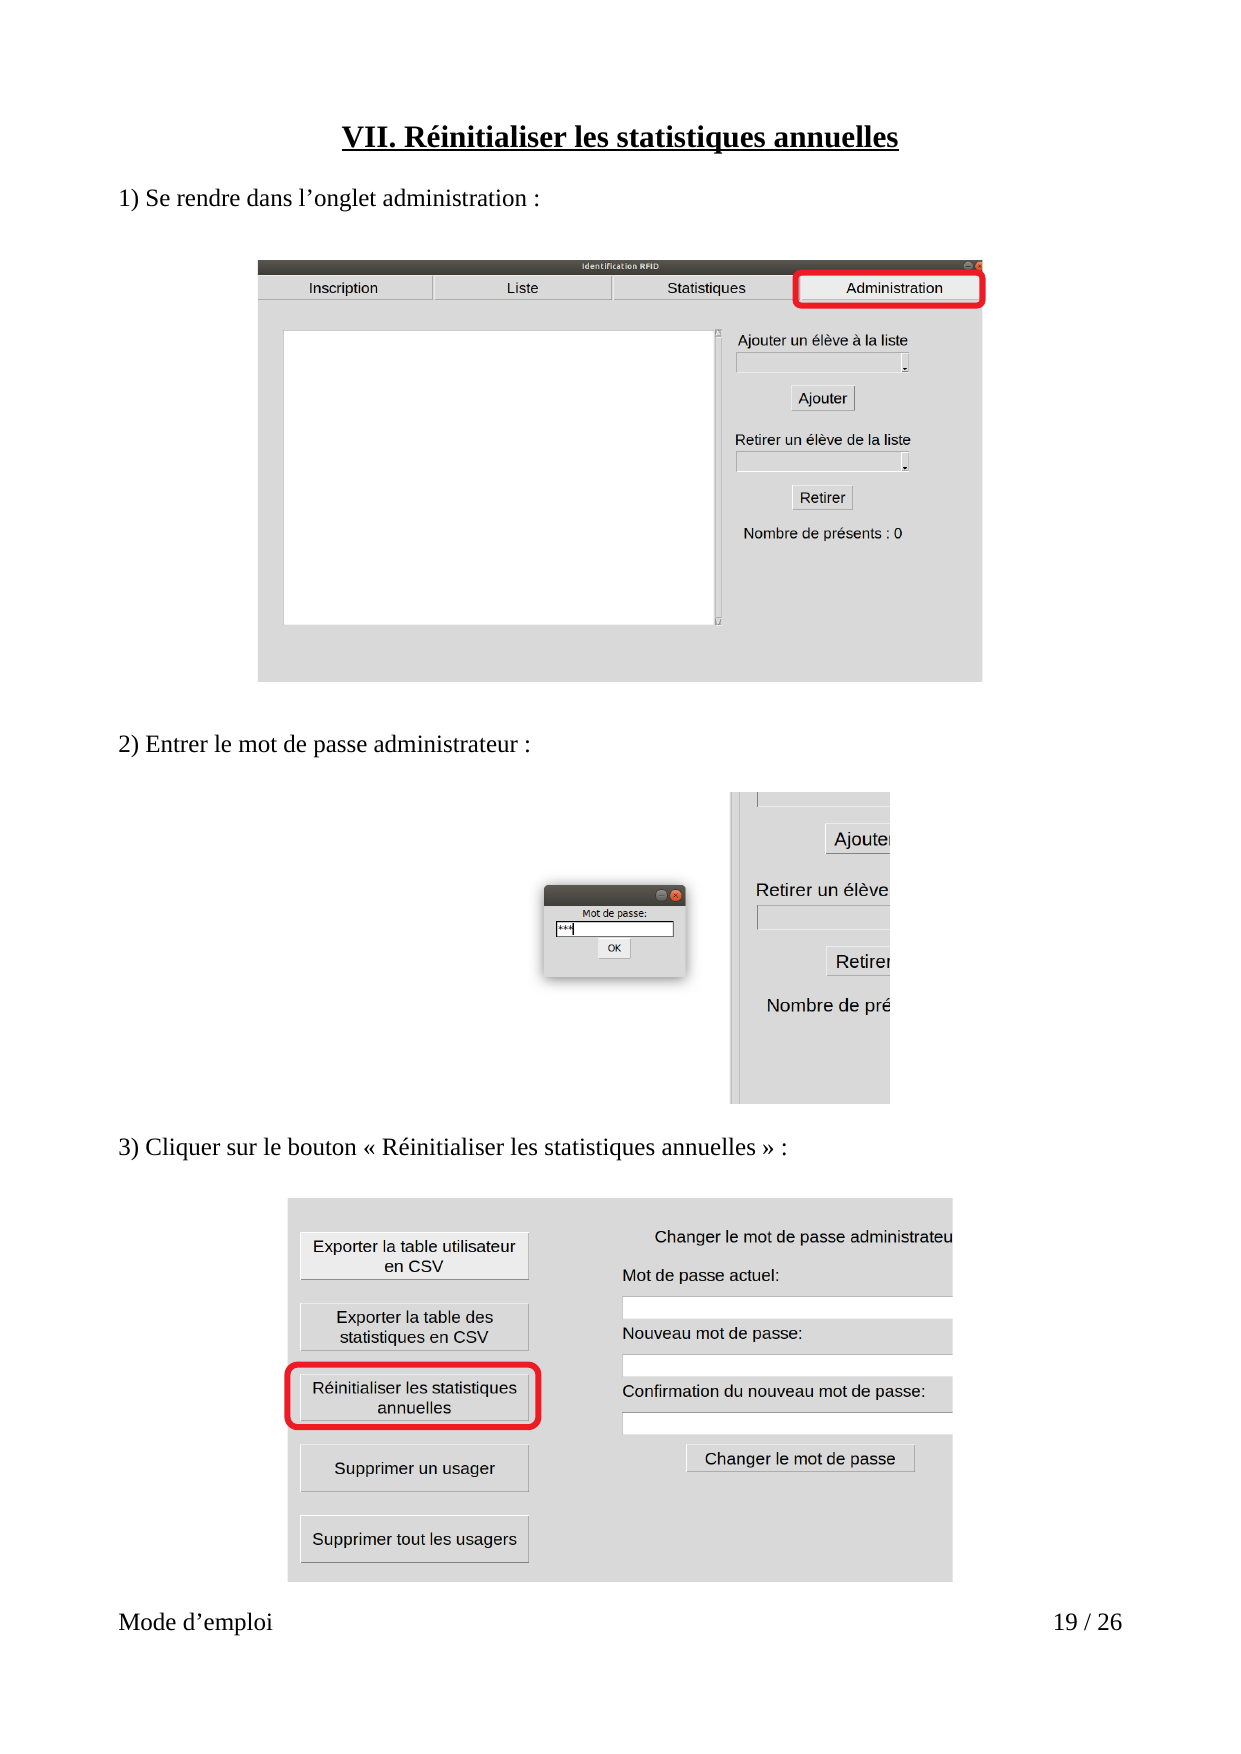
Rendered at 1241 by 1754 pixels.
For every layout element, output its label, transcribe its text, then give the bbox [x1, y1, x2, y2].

text 2) Entrer le mot de passe administrateur : [118, 729, 1122, 758]
picture [412, 792, 842, 1104]
text 1) Se rendre dans l’onglet administration : [118, 183, 1122, 212]
picture [287, 1198, 953, 1582]
picture [799, 276, 979, 302]
text 3) Cliquer sur le bouton « Réinitialiser les statistiques annuelles » : [118, 1132, 1122, 1160]
picture [291, 1368, 535, 1424]
text VII. Réinitialiser les statistiques annuelles [118, 118, 1122, 154]
picture [257, 260, 983, 682]
